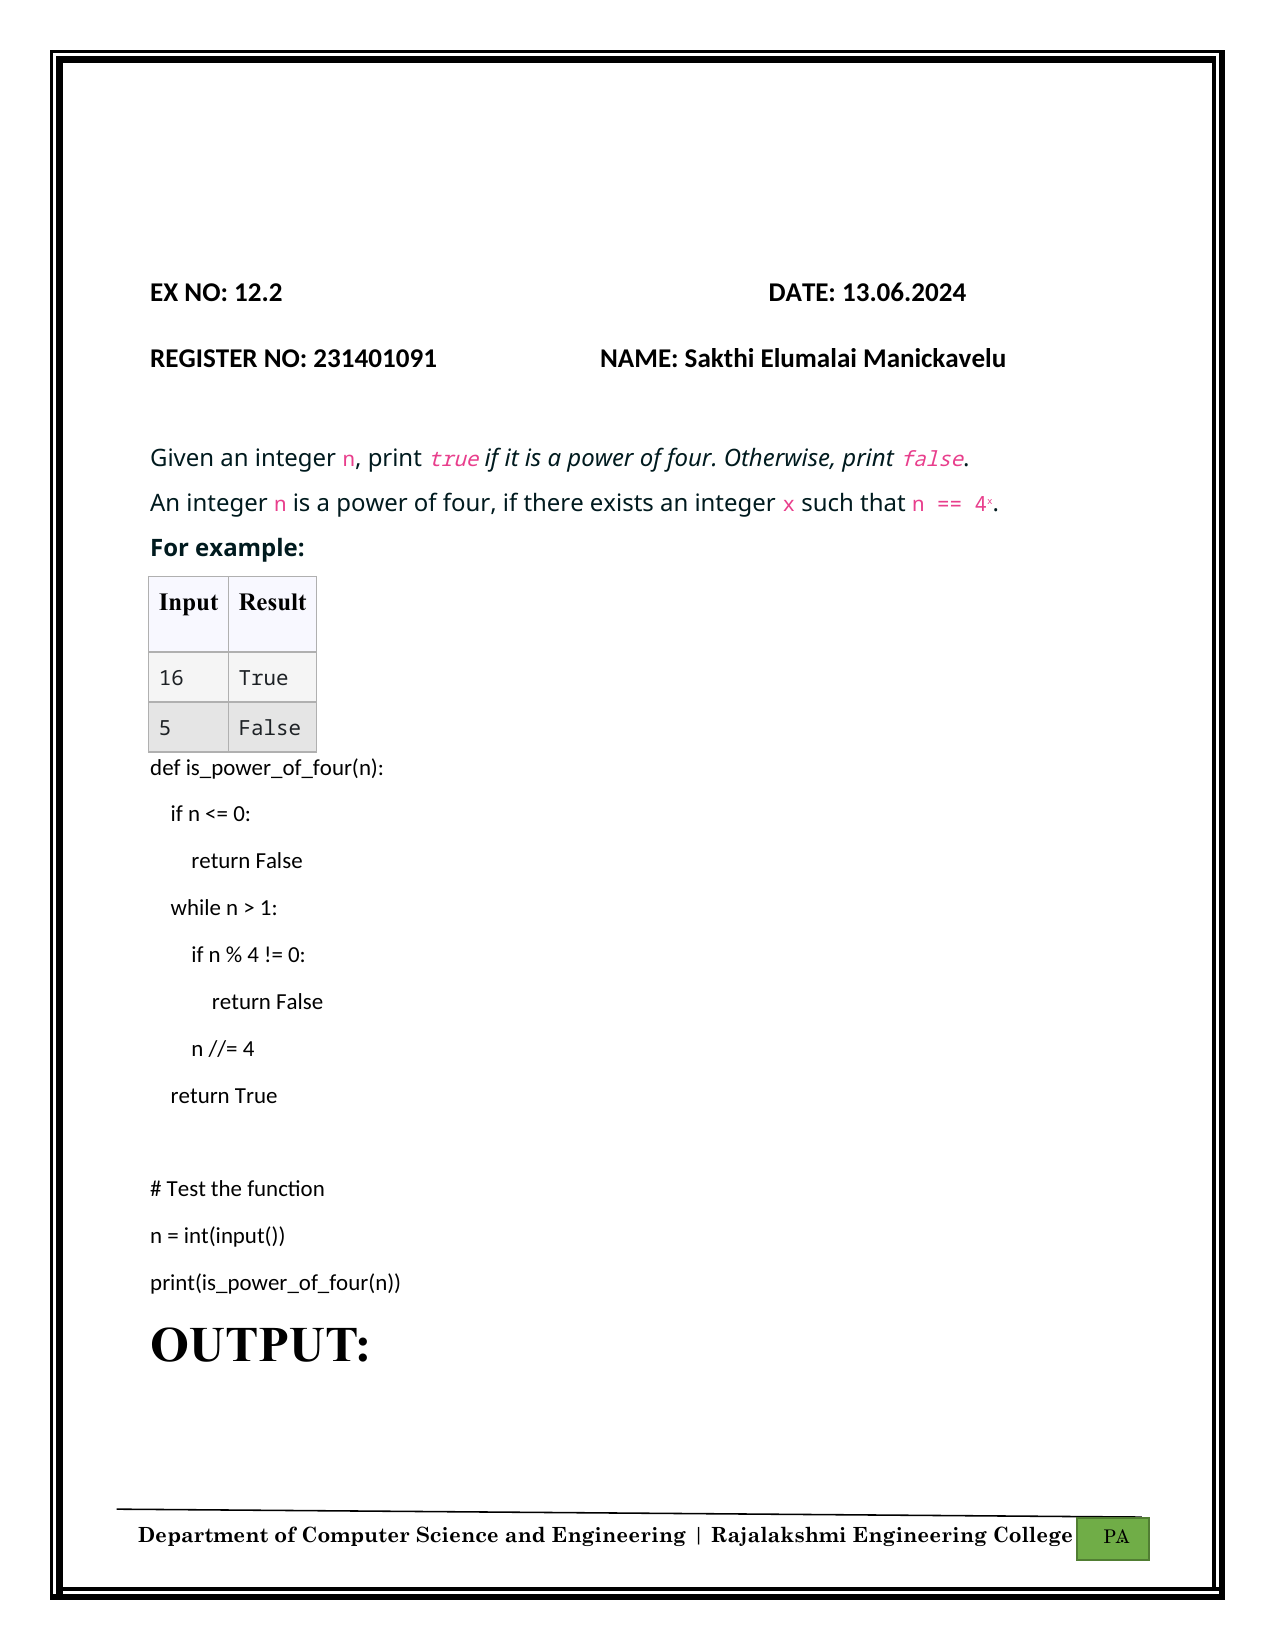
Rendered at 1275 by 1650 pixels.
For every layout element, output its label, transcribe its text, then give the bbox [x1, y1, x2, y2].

text if n % 4 != 0: [150, 940, 1125, 968]
text n = int(input()) [150, 1221, 1125, 1249]
text EX NO: 12.2 DATE: 13.06.2024 REGISTER NO: 231401091 NAME: Sakthi Elumalai Manickavelu [150, 275, 1125, 374]
table_header Result [229, 577, 316, 651]
text return True [150, 1081, 1125, 1109]
table_cell False [229, 703, 316, 751]
table_cell 5 [149, 703, 228, 751]
text return False [150, 987, 1125, 1015]
text while n > 1: [150, 893, 1125, 921]
text # Test the function [150, 1174, 1125, 1202]
text n //= 4 [150, 1034, 1125, 1062]
text if n <= 0: [150, 799, 1125, 827]
table_header Input [149, 577, 228, 651]
text Given an integer n, print true if it is a power of four. Otherwise, print false. [150, 440, 1125, 473]
text return False [150, 846, 1125, 874]
table_cell 16 [149, 653, 228, 701]
text An integer n is a power of four, if there exists an integer x such that n == 4x. [150, 486, 1125, 518]
text def is_power_of_four(n): [150, 753, 1125, 781]
subtitle OUTPUT: [150, 1315, 1125, 1373]
text For example: [150, 531, 1125, 563]
table_cell True [229, 653, 316, 701]
text print(is_power_of_four(n)) [150, 1268, 1125, 1296]
